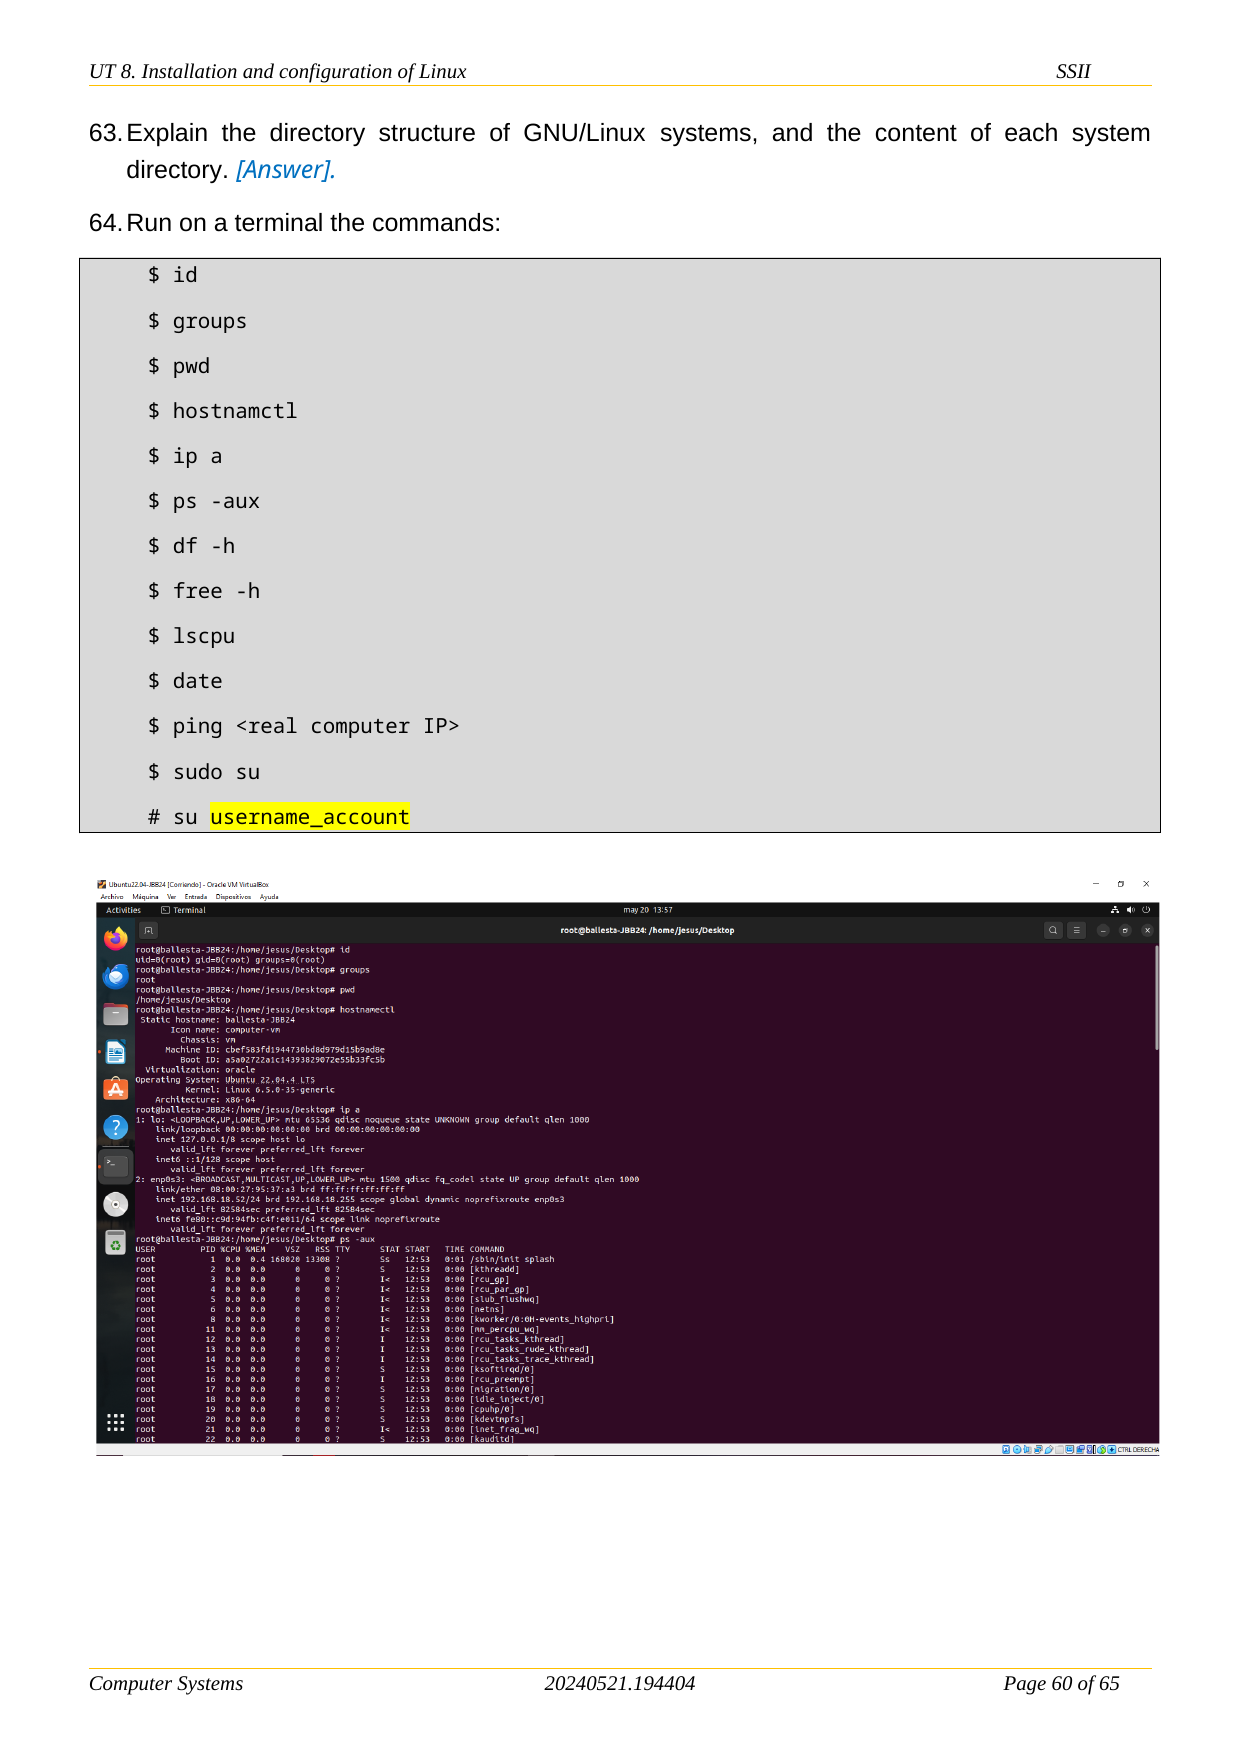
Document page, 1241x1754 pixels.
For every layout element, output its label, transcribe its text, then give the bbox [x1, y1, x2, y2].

text $ date [80, 663, 1160, 695]
text $ sudo su [80, 754, 1160, 785]
text $ hostnamctl [80, 393, 1160, 424]
text $ pwd [80, 348, 1160, 379]
text $ lscpu [80, 618, 1160, 650]
text $ ip a [80, 438, 1160, 469]
text # su username_account [80, 799, 1160, 832]
text $ ping <real computer IP> [80, 708, 1160, 740]
text $ df -h [80, 528, 1160, 560]
text $ ps -aux [80, 483, 1160, 514]
text $ free -h [80, 573, 1160, 605]
picture [96, 879, 1160, 1456]
text $ groups [80, 303, 1160, 334]
list Explain the directory structure of GNU/Linux systems, and the content of each system directory. [Answer]. [89, 118, 1152, 186]
text $ id [80, 259, 1160, 289]
list Run on a terminal the commands: [89, 208, 1152, 237]
